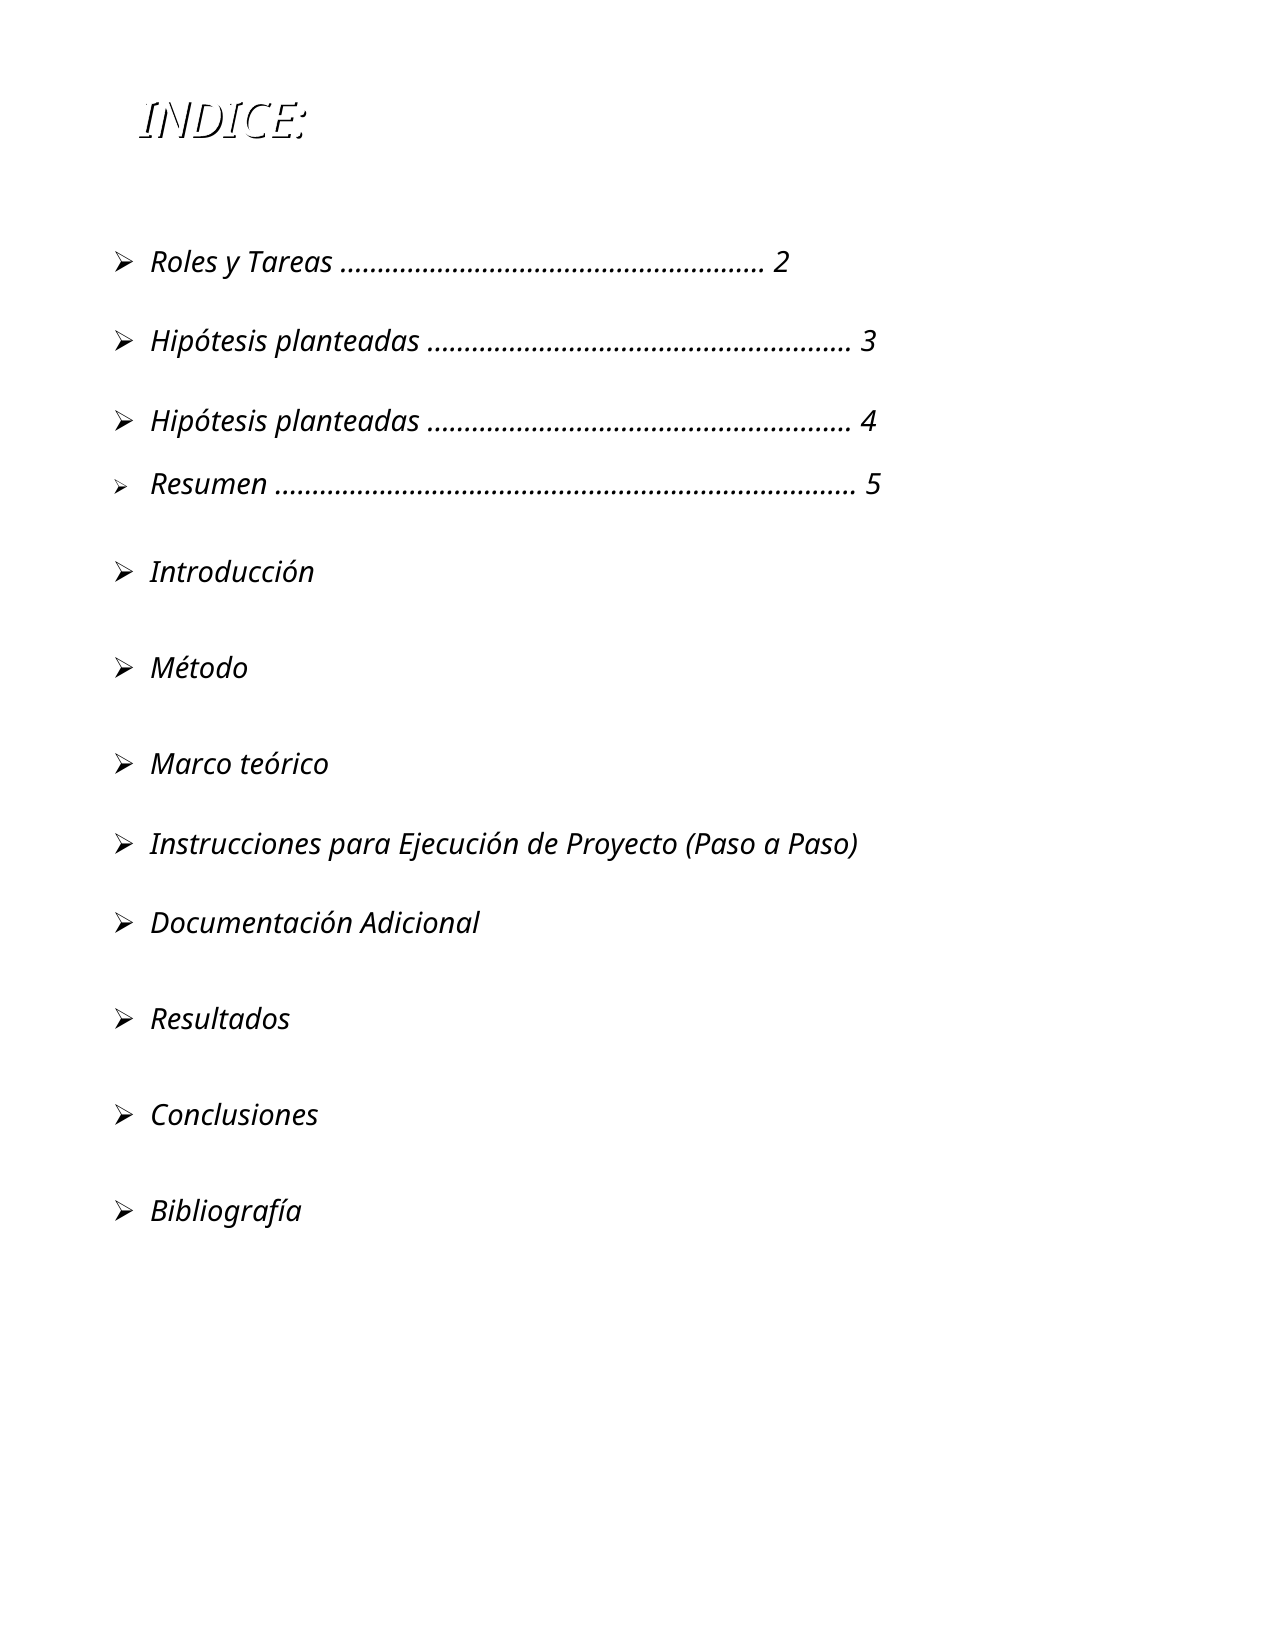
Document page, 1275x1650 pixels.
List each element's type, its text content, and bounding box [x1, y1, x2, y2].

list Resumen …………………………………………………………………… 5 [112, 463, 1200, 503]
list Método [112, 647, 1200, 687]
list Conclusiones [112, 1094, 1200, 1134]
list Roles y Tareas ………………………………………………… 2 [112, 241, 1200, 281]
list Introducción [112, 551, 1200, 591]
list Instrucciones para Ejecución de Proyecto (Paso a Paso) [112, 823, 1200, 863]
list Marco teórico [112, 743, 1200, 783]
list Hipótesis planteadas ………………………………………………… 3 [112, 320, 1200, 360]
list Documentación Adicional [112, 902, 1200, 942]
text INDICE: [90, 82, 358, 151]
list Hipótesis planteadas ………………………………………………… 4 [112, 400, 1200, 439]
list Bibliografía [112, 1190, 1200, 1230]
list Resultados [112, 998, 1200, 1038]
